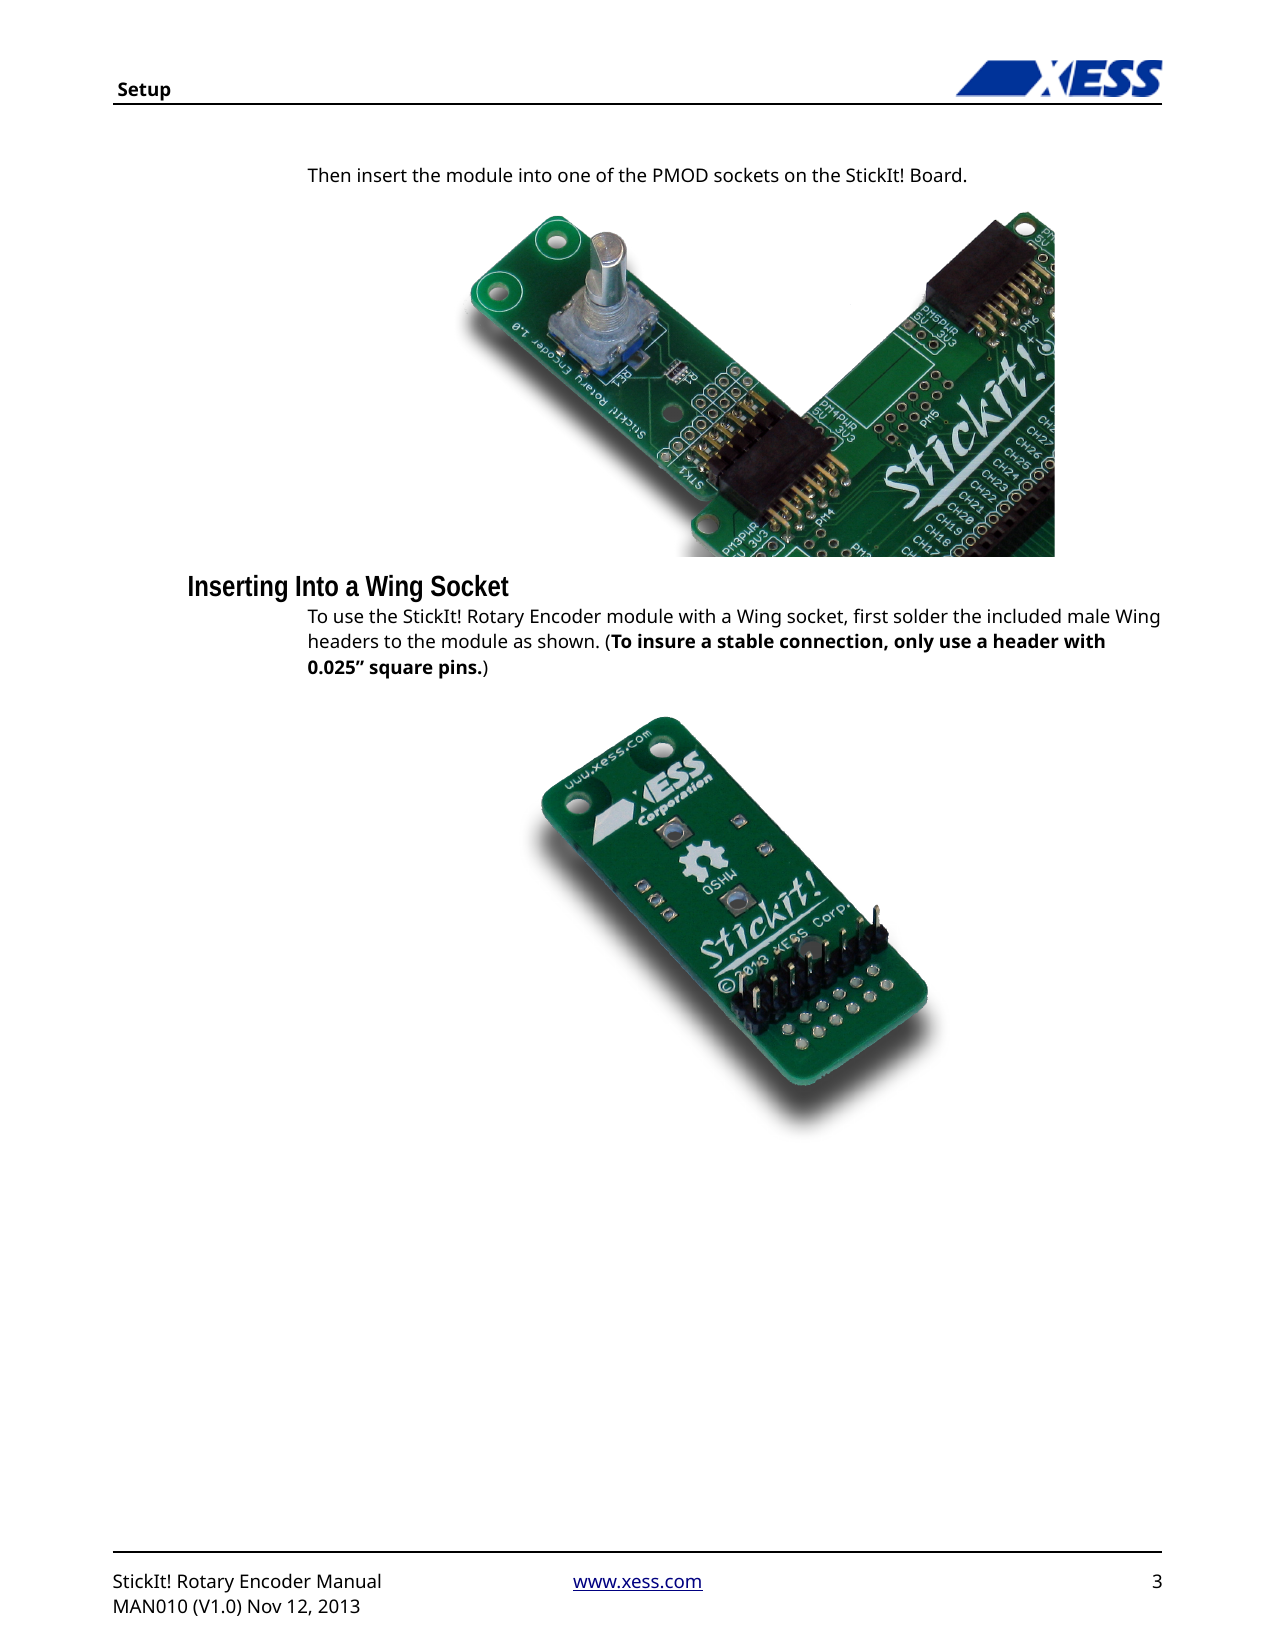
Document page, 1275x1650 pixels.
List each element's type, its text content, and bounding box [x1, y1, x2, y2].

text To use the StickIt! Rotary Encoder module with a Wing socket, first solder the included male Wing headers to the module as shown. (To insure a stable connection, only use a header with 0.025” square pins.) [307, 603, 1162, 679]
text Then insert the module into one of the PMOD sockets on the StickIt! Board. [307, 162, 1162, 187]
subtitle Inserting Into a Wing Socket [187, 569, 1162, 603]
picture [955, 60, 1163, 97]
picture [415, 200, 1055, 557]
picture [518, 692, 952, 1147]
